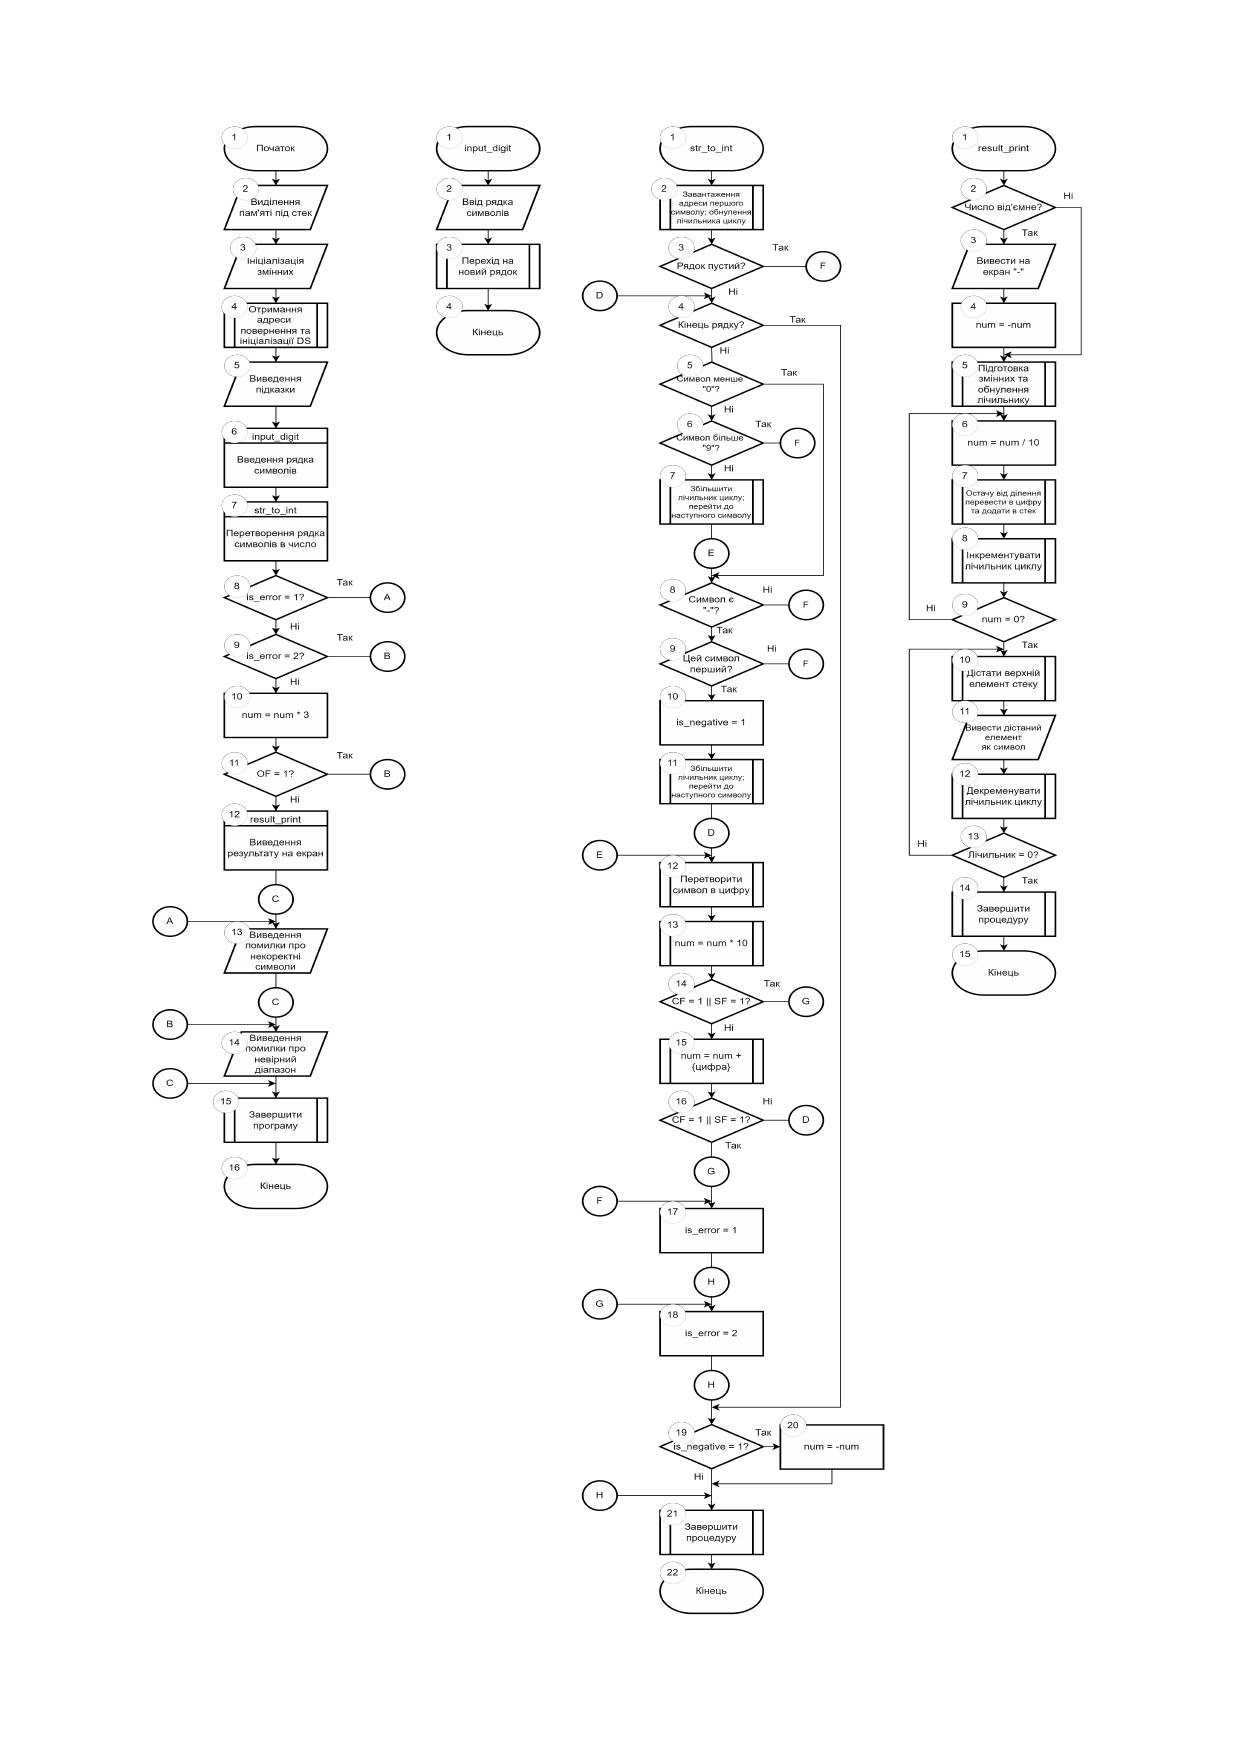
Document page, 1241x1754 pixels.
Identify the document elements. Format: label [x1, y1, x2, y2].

picture [143, 118, 1097, 1621]
